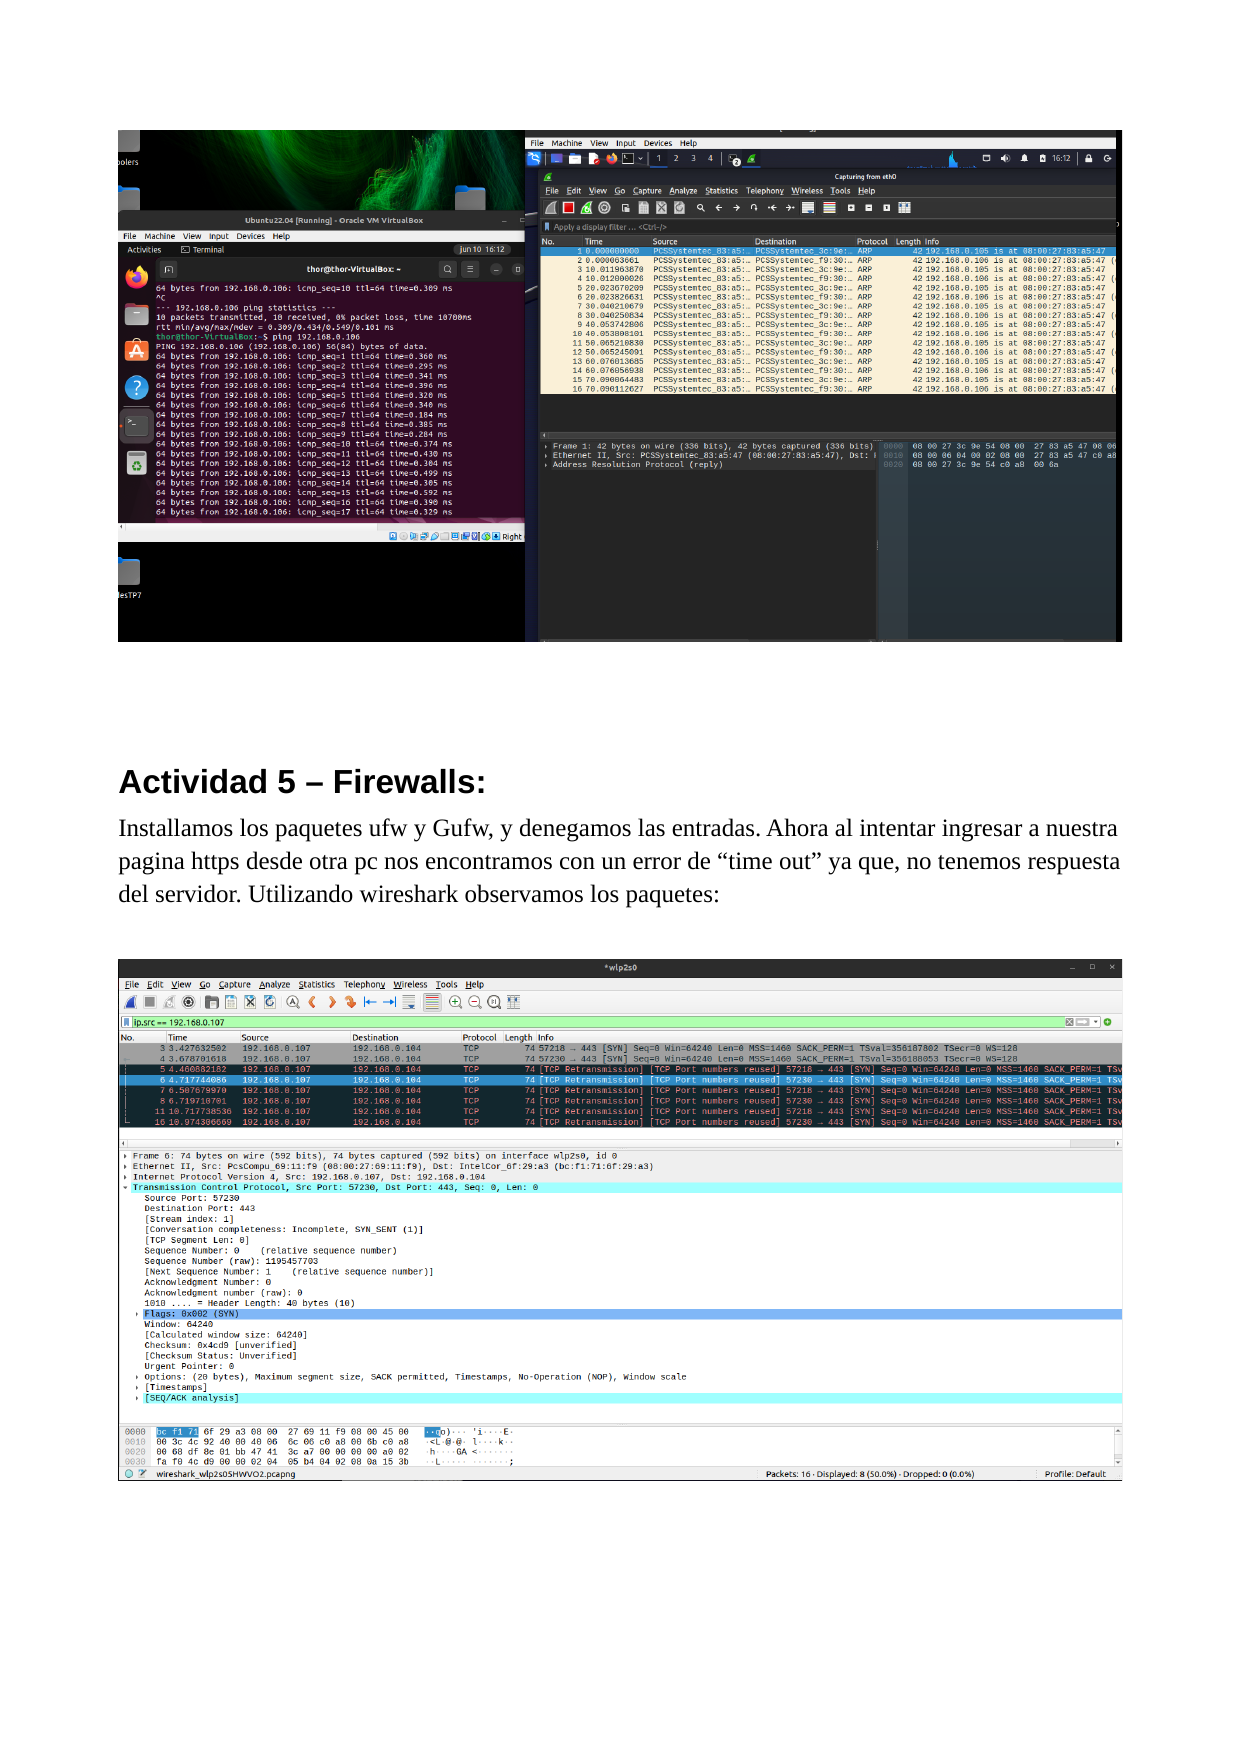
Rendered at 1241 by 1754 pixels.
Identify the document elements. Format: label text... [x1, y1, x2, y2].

picture [118, 959, 1123, 1481]
text Installamos los paquetes ufw y Gufw, y denegamos las entradas. Ahora al intentar ingresar a nuestra pagina https desde otra pc nos encontramos con un error de “time out” ya que, no tenemos respuesta del servidor. Utilizando wireshark observamos los paquetes: [118, 813, 1122, 941]
subtitle Actividad 5 – Firewalls: [118, 762, 1122, 800]
picture [118, 130, 1123, 642]
